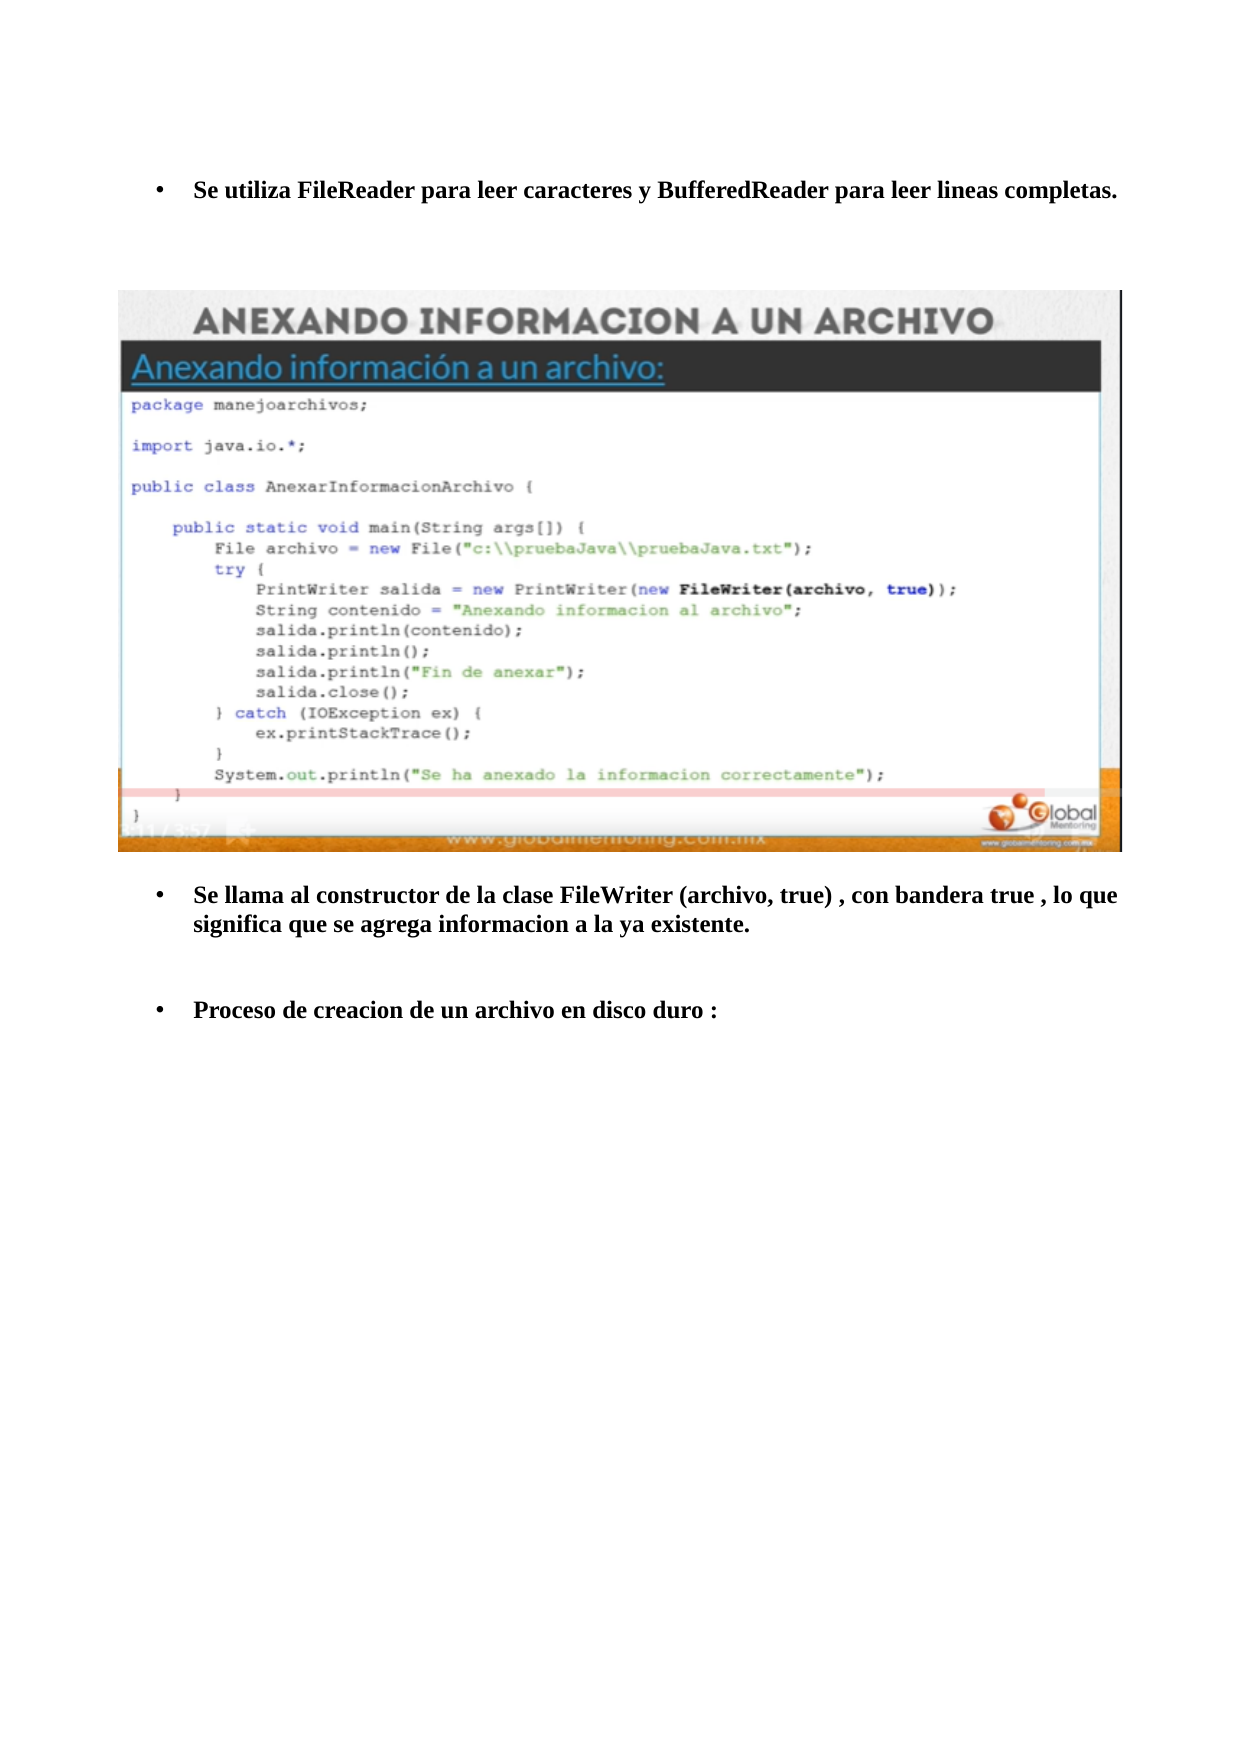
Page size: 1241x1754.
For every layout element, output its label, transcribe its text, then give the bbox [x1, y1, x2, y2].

picture [118, 290, 1123, 852]
list Se utiliza FileReader para leer caracteres y BufferedReader para leer lineas completas. [156, 176, 1122, 204]
list Se llama al constructor de la clase FileWriter (archivo, true) , con bandera true , lo que significa que se agrega informacion a la ya existente. [156, 880, 1122, 938]
list Proceso de creacion de un archivo en disco duro : [156, 995, 1122, 1024]
